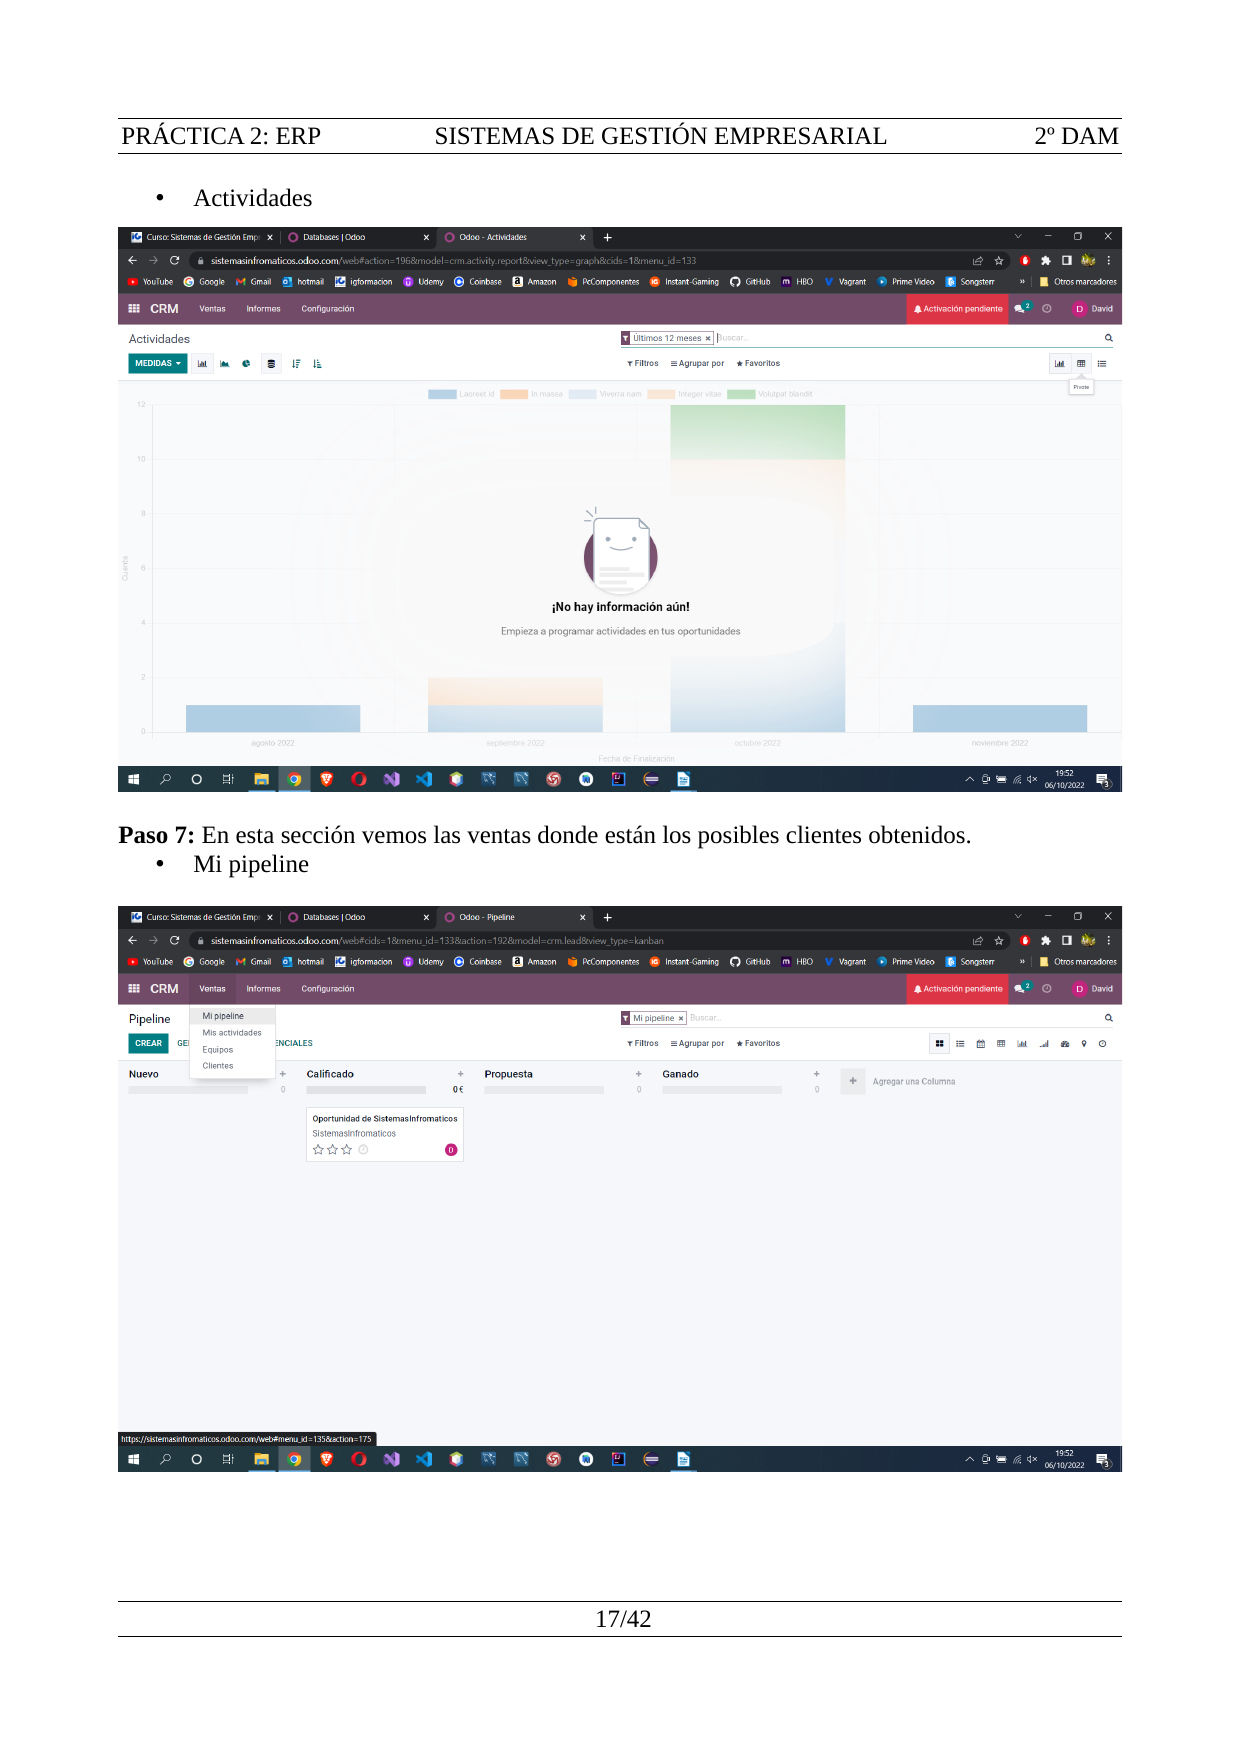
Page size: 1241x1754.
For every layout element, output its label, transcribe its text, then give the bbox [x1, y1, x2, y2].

picture [118, 906, 1123, 1472]
picture [118, 227, 1123, 792]
list Actividades [156, 183, 1122, 211]
list Mi pipeline [156, 849, 1122, 878]
text Paso 7: En esta sección vemos las ventas donde están los posibles clientes obtenidos. [118, 820, 1122, 849]
